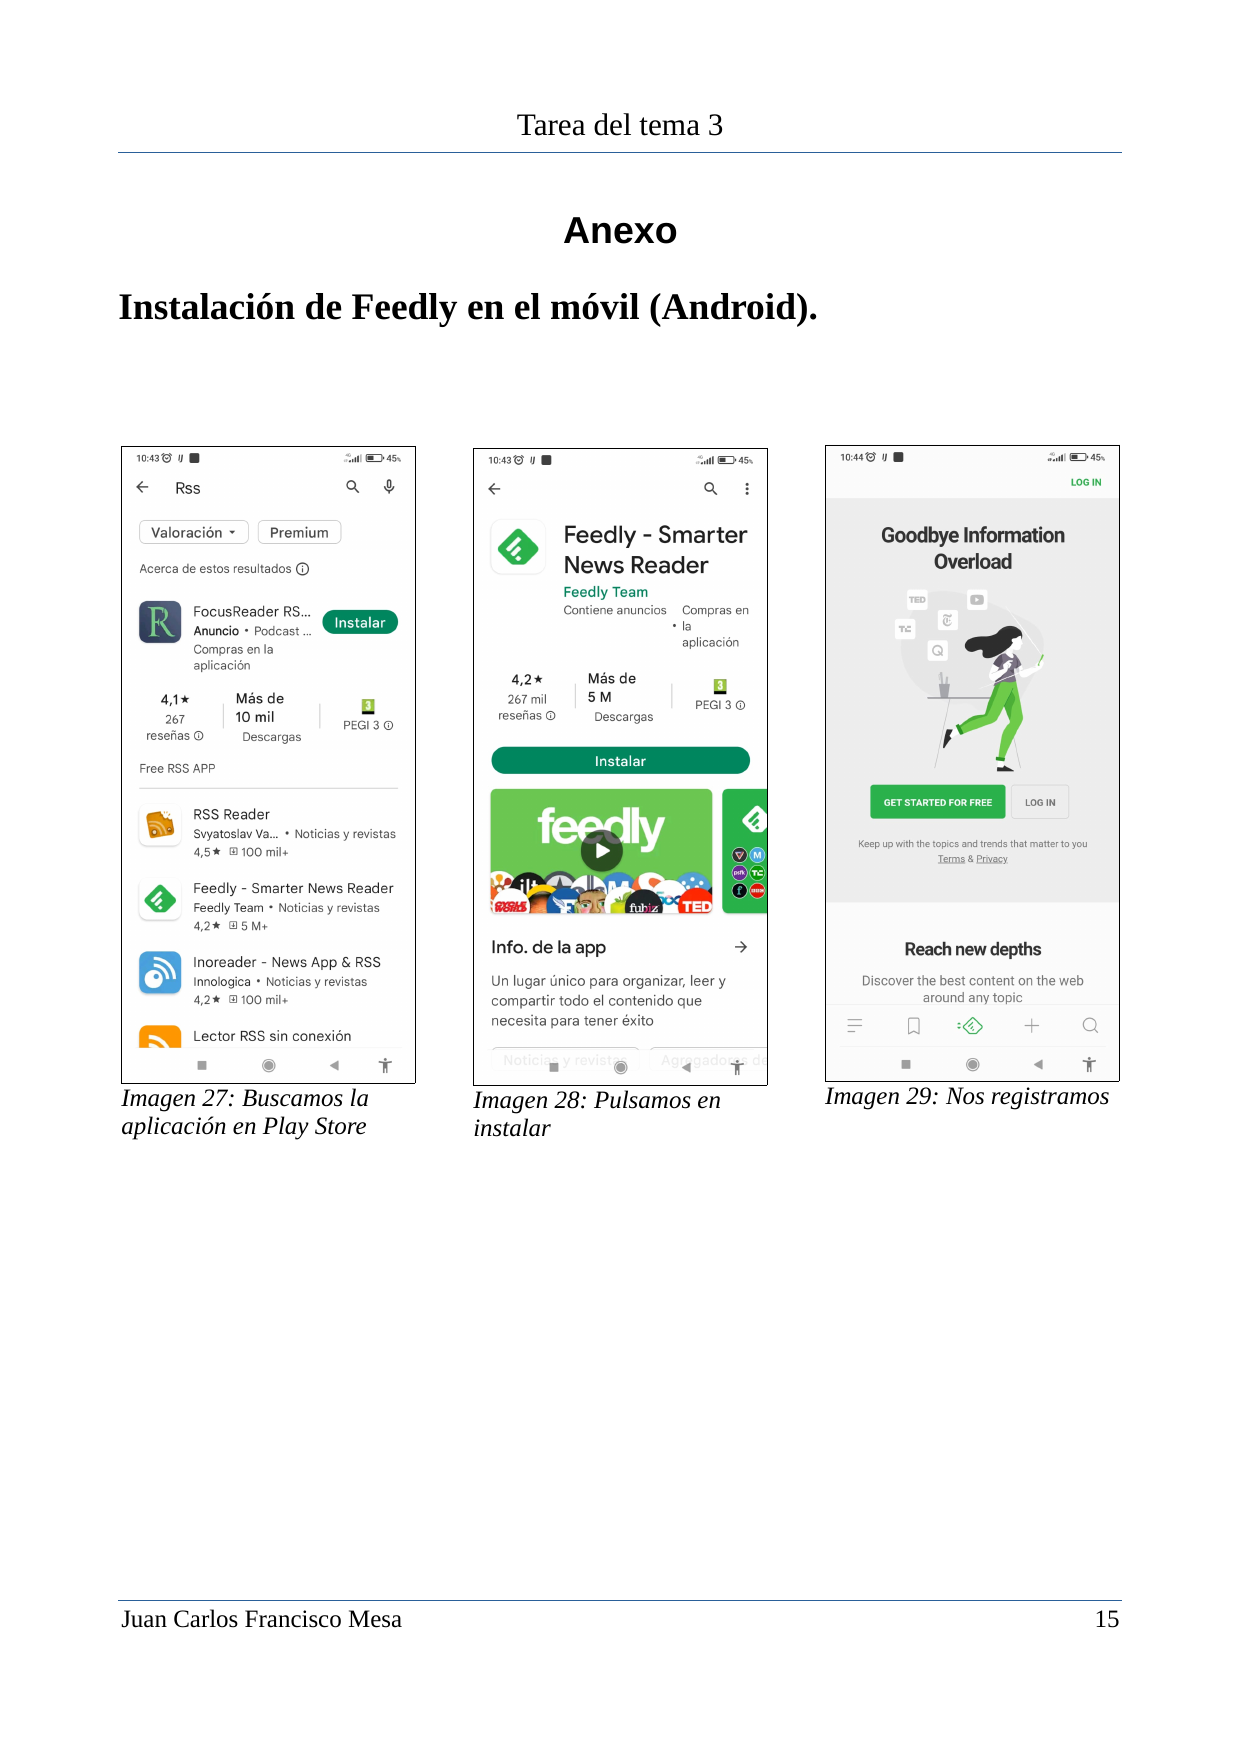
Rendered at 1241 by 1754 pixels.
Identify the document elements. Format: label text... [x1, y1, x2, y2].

text Imagen 28: Pulsamos en instalar [473, 1086, 767, 1142]
text Imagen 29: Nos registramos [825, 1082, 1119, 1110]
picture [122, 447, 415, 1083]
picture [826, 446, 1119, 1081]
subtitle Instalación de Feedly en el móvil (Android). [118, 284, 1122, 327]
text Imagen 27: Buscamos la aplicación en Play Store [121, 1084, 415, 1140]
subtitle Anexo [118, 208, 1122, 251]
picture [474, 449, 767, 1085]
